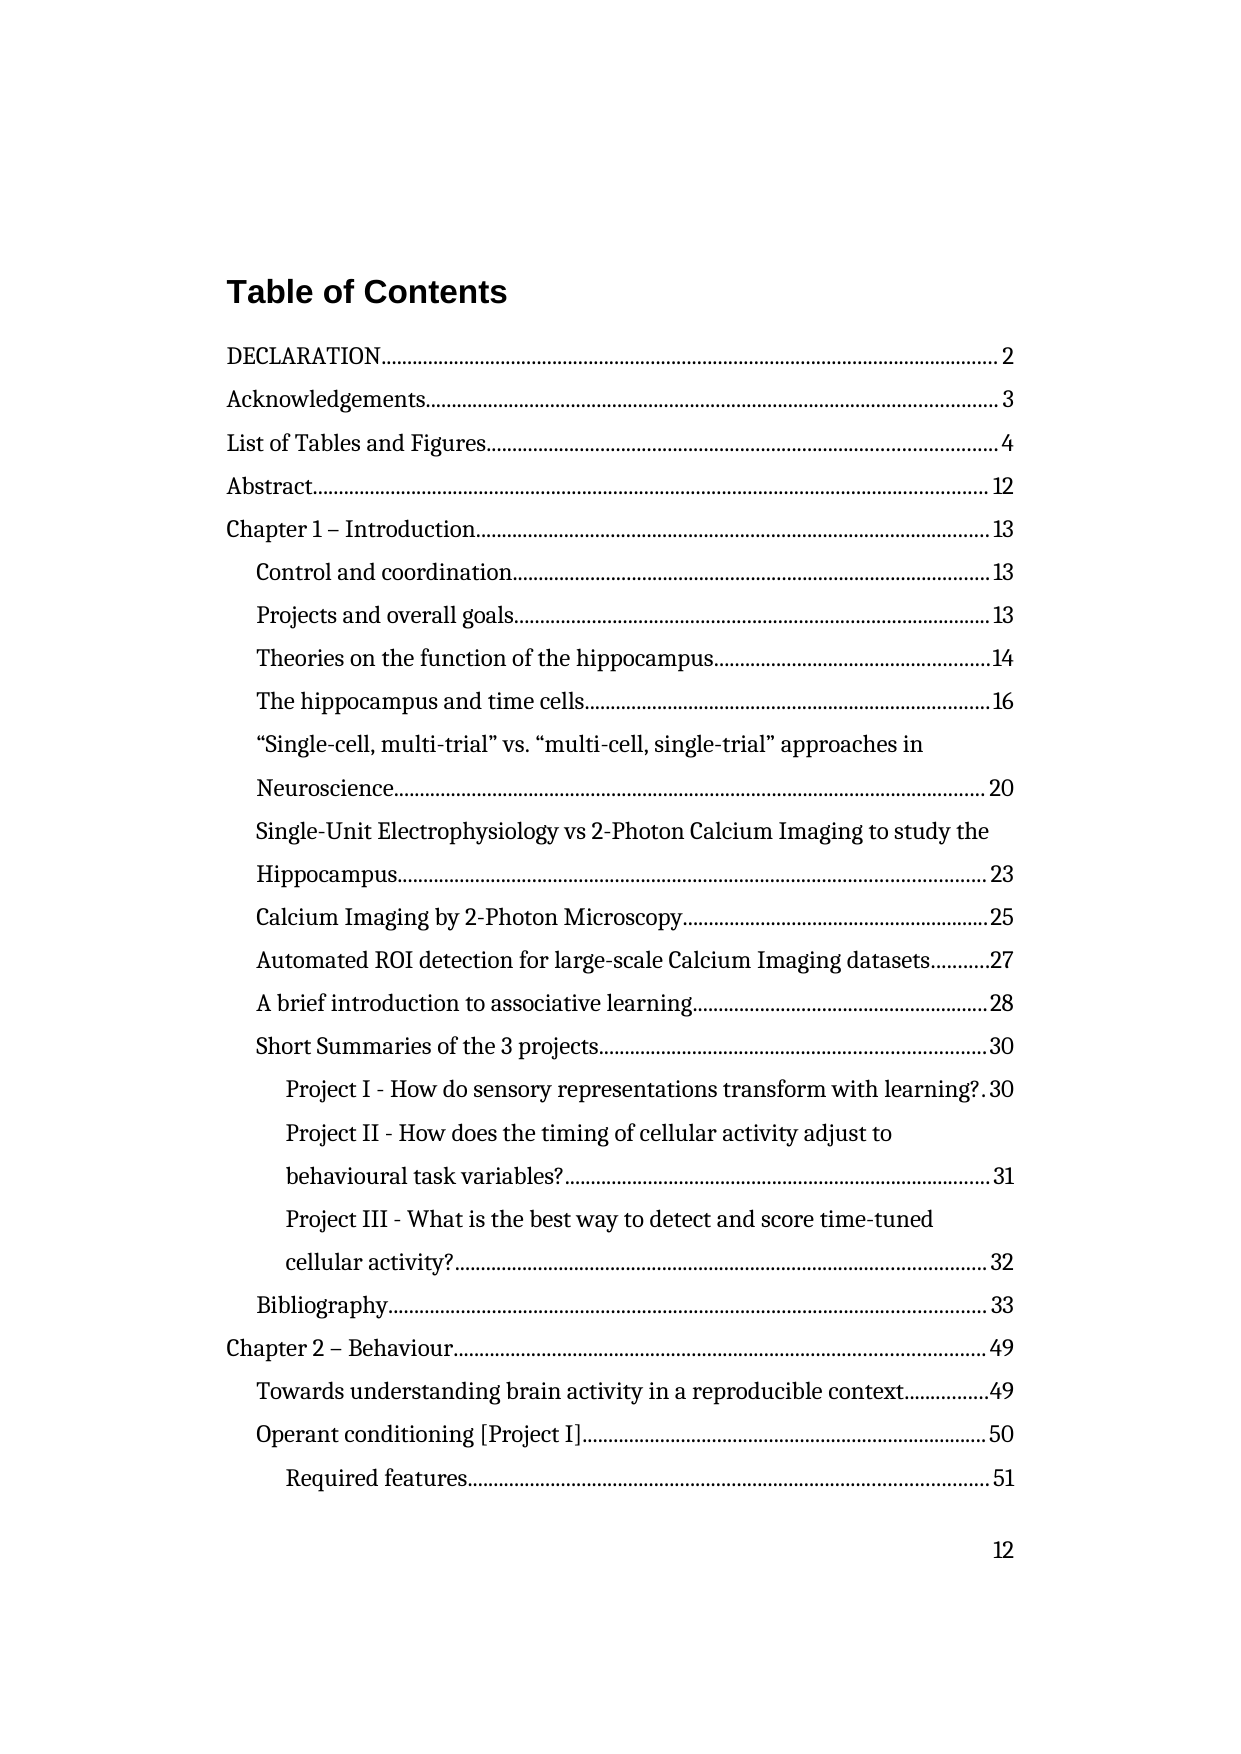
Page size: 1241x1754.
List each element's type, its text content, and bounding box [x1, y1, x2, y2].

text Chapter 2 – Behaviour 49 [226, 1334, 1014, 1363]
text Acknowledgements 3 [226, 385, 1014, 414]
text Abstract 12 [226, 472, 1014, 500]
text Theories on the function of the hippocampus 14 [256, 644, 1014, 673]
text Towards understanding brain activity in a reproducible context 49 [256, 1377, 1014, 1406]
text A brief introduction to associative learning 28 [256, 989, 1014, 1018]
text The hippocampus and time cells 16 [256, 687, 1014, 716]
text Single-Unit Electrophysiology vs 2-Photon Calcium Imaging to study the Hippocampus 23 [256, 817, 1014, 888]
text Projects and overall goals 13 [256, 601, 1014, 630]
text Automated ROI detection for large-scale Calcium Imaging datasets 27 [256, 946, 1014, 975]
text Operant conditioning [Project I] 50 [256, 1420, 1014, 1449]
text Bibliography 33 [256, 1291, 1014, 1320]
text Control and coordination 13 [256, 558, 1014, 587]
text Project II - How does the timing of cellular activity adjust to behavioural task variables? 31 [285, 1118, 1014, 1190]
text Project I - How do sensory representations transform with learning? 30 [285, 1075, 1014, 1104]
text List of Tables and Figures 4 [226, 428, 1014, 457]
text Calcium Imaging by 2-Photon Microscopy 25 [256, 903, 1014, 932]
text Required features 51 [285, 1463, 1014, 1492]
text “Single-cell, multi-trial” vs. “multi-cell, single-trial” approaches in Neuroscience 20 [256, 730, 1014, 802]
text DECLARATION 2 [226, 342, 1014, 371]
text Short Summaries of the 3 projects 30 [256, 1032, 1014, 1061]
text Chapter 1 – Introduction 13 [226, 515, 1014, 543]
text Project III - What is the best way to detect and score time-tuned cellular activity? 32 [285, 1205, 1014, 1277]
subtitle Table of Contents [226, 272, 1014, 311]
